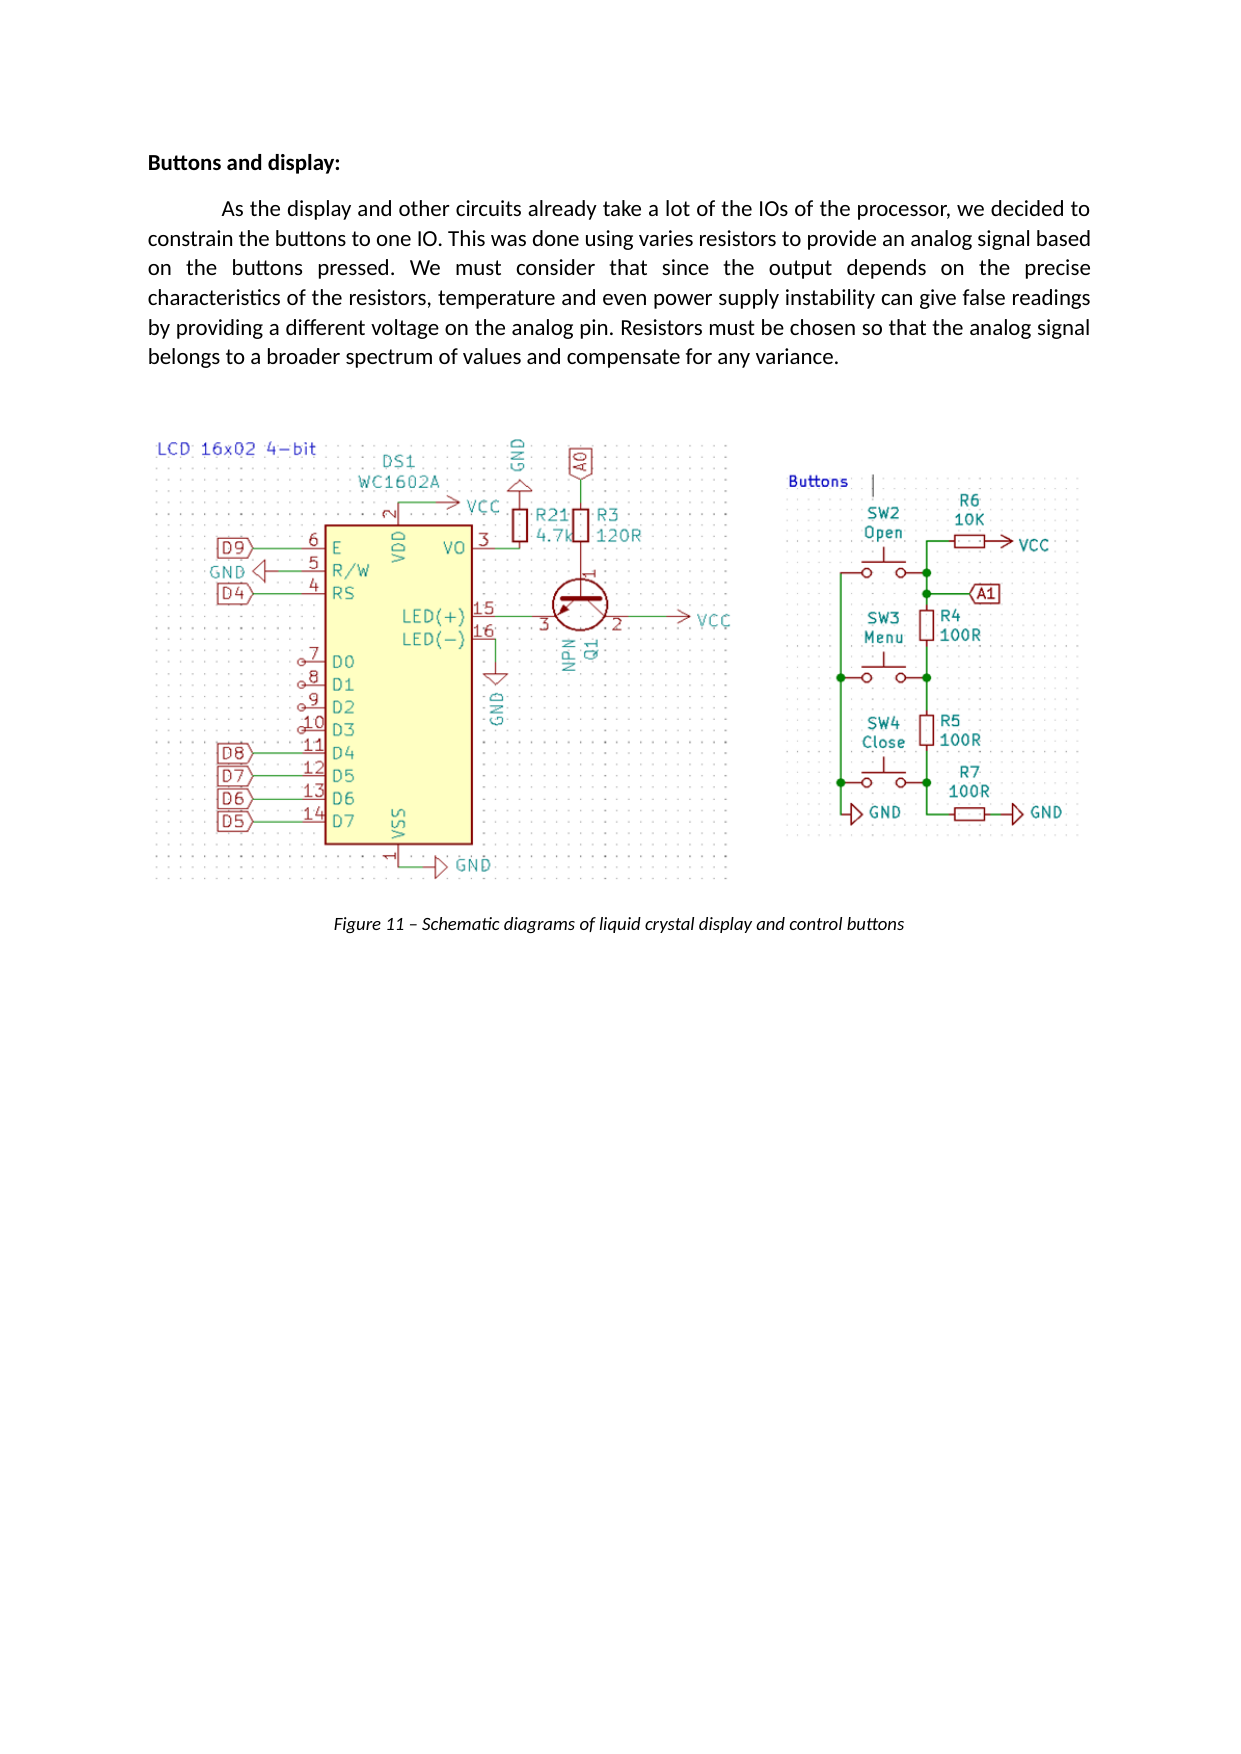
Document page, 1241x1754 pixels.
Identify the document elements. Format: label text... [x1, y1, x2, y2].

picture [148, 435, 1093, 881]
text As the display and other circuits already take a lot of the IOs of the processor, we decided to constrain the buttons to one IO. This was done using varies resistors to provide an analog signal based on the buttons pressed. We must consider that since the output depends on the precise characteristics of the resistors, temperature and even power supply instability can give false readings by providing a different voltage on the analog pin. Resistors must be chosen so that the analog signal belongs to a broader spectrum of values and compensate for any variance. [148, 194, 1093, 370]
text Figure 11 – Schematic diagrams of liquid crystal display and control buttons [148, 912, 1093, 934]
text Buttons and display: [148, 148, 1093, 176]
